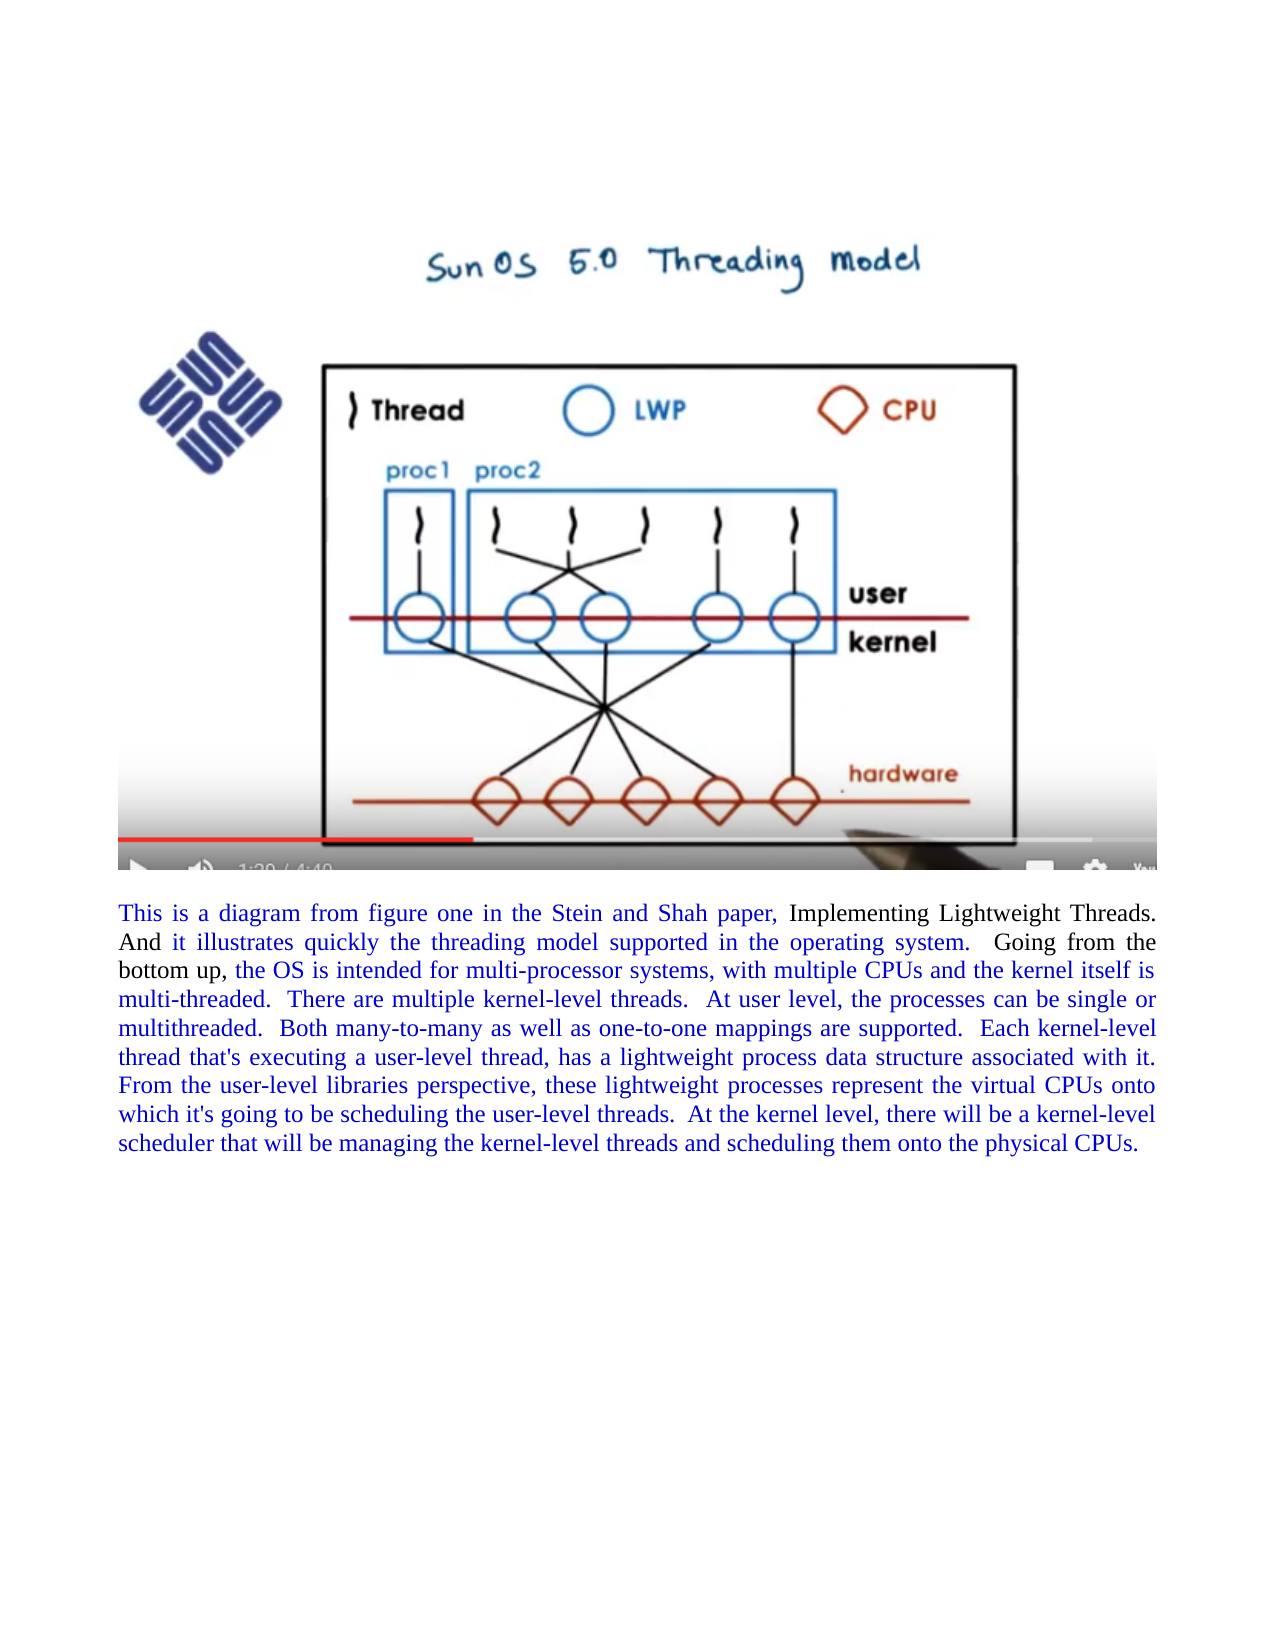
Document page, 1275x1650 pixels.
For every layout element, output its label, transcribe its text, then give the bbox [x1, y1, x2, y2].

picture [118, 233, 1157, 870]
text This is a diagram from figure one in the Stein and Shah paper, Implementing Lightweight Threads. And it illustrates quickly the threading model supported in the operating system. Going from the bottom up, the OS is intended for multi-processor systems, with multiple CPUs and the kernel itself is multi-threaded. There are multiple kernel-level threads. At user level, the processes can be single or multithreaded. Both many-to-many as well as one-to-one mappings are supported. Each kernel-level thread that's executing a user-level thread, has a lightweight process data structure associated with it. From the user-level libraries perspective, these lightweight processes represent the virtual CPUs onto which it's going to be scheduling the user-level threads. At the kernel level, there will be a kernel-level scheduler that will be managing the kernel-level threads and scheduling them onto the physical CPUs. [118, 898, 1157, 1157]
